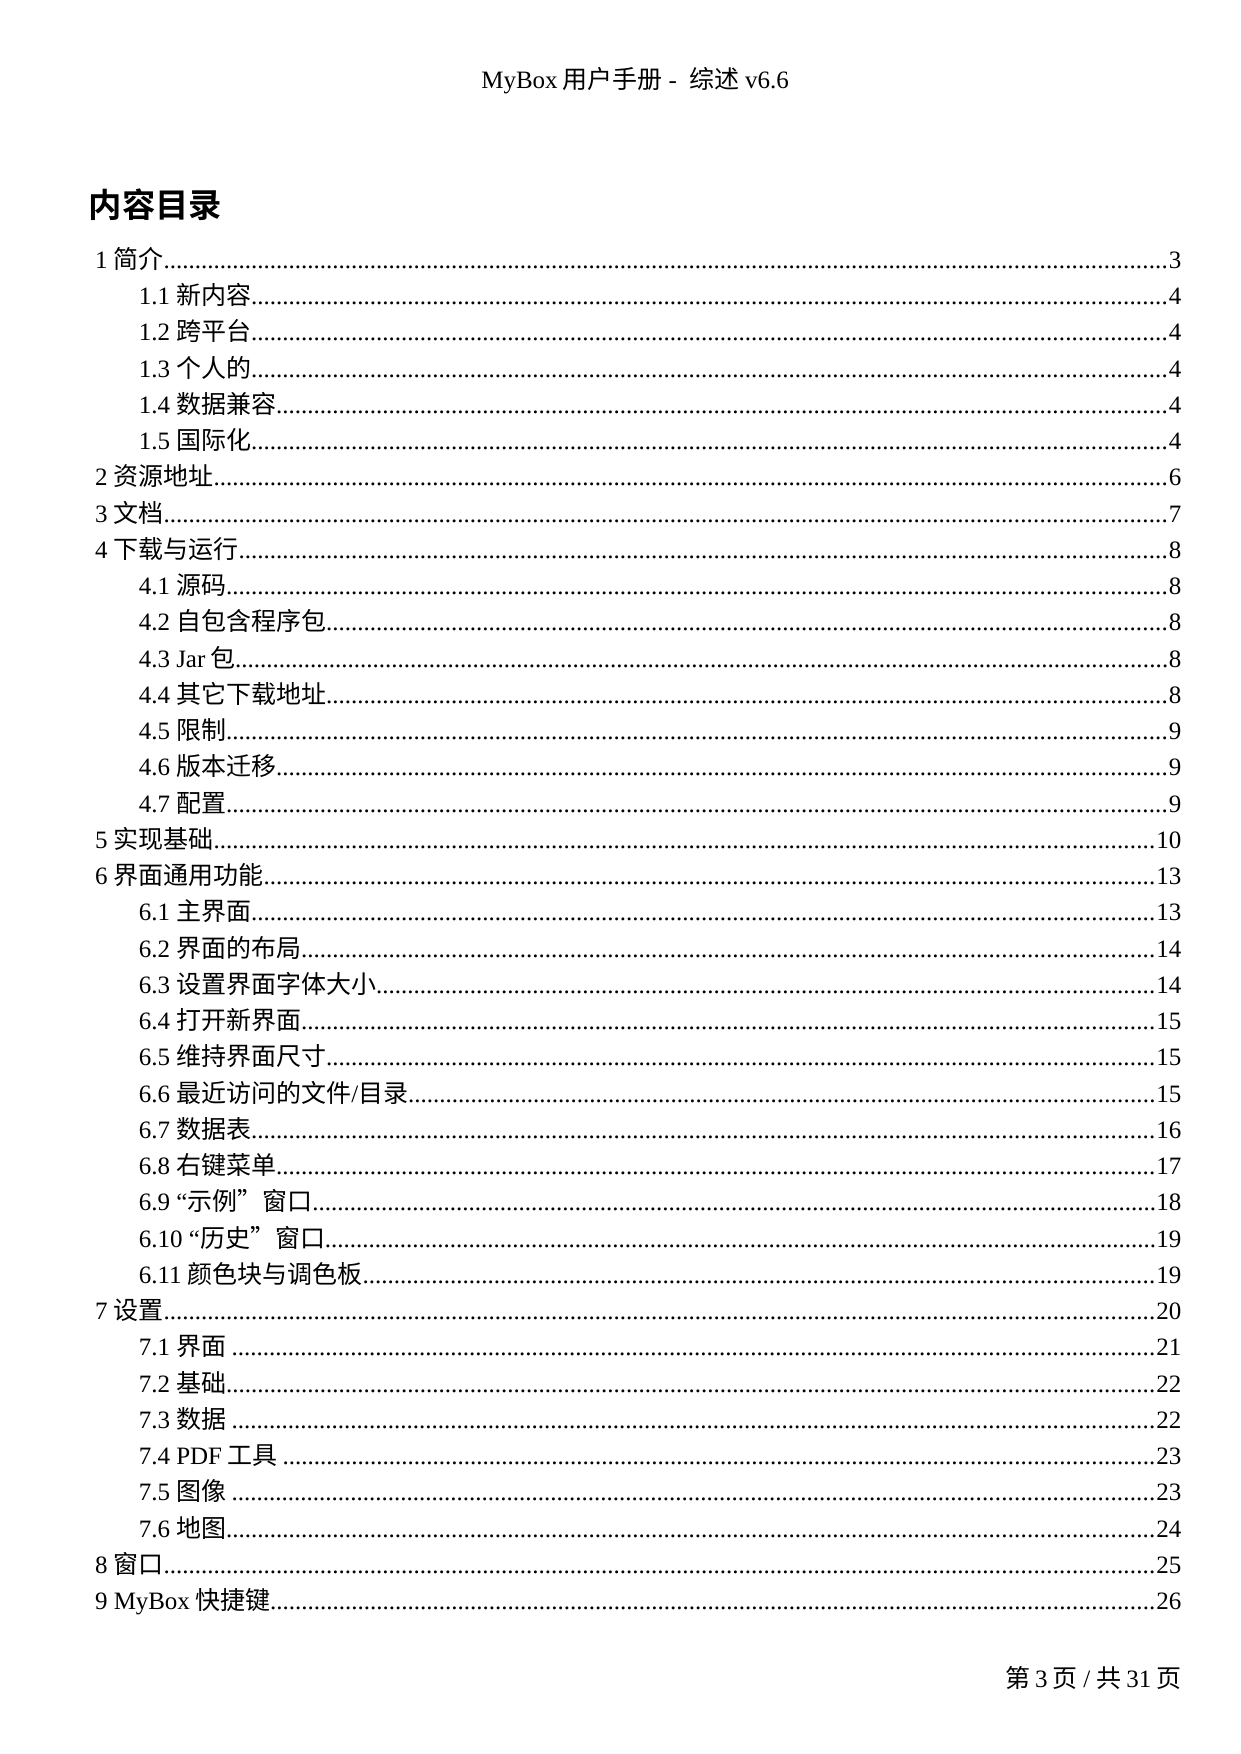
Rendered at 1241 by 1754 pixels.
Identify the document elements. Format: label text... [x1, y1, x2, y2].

text 4.7 配置 9 [132, 783, 1181, 819]
text 7 设置 20 [88, 1291, 1181, 1327]
text 6.11 颜色块与调色板 19 [132, 1254, 1181, 1291]
text 2 资源地址 6 [88, 457, 1181, 493]
text 6.3 设置界面字体大小 14 [132, 964, 1181, 1001]
text 4.4 其它下载地址 8 [132, 674, 1181, 711]
text 8 窗口 25 [88, 1544, 1181, 1581]
text 6.1 主界面 13 [132, 892, 1181, 928]
text 6.4 打开新界面 15 [132, 1001, 1181, 1037]
text 6.6 最近访问的文件/目录 15 [132, 1073, 1181, 1109]
subtitle 内容目录 [88, 178, 1181, 227]
text 9 MyBox快捷键 26 [88, 1581, 1181, 1617]
text 6.10 “历史”窗口 19 [132, 1218, 1181, 1254]
text 6.2 界面的布局 14 [132, 928, 1181, 964]
text 1 简介 3 [88, 239, 1181, 276]
text 3 文档 7 [88, 493, 1181, 529]
text 1.2 跨平台 4 [132, 312, 1181, 348]
text 6.8 右键菜单 17 [132, 1146, 1181, 1182]
text 7.3 数据 22 [132, 1399, 1181, 1436]
text 7.4 PDF工具 23 [132, 1436, 1181, 1472]
text 1.1 新内容 4 [132, 276, 1181, 312]
text 7.6 地图 24 [132, 1508, 1181, 1544]
text 1.4 数据兼容 4 [132, 384, 1181, 421]
text 4.3 Jar包 8 [132, 638, 1181, 674]
text 7.1 界面 21 [132, 1327, 1181, 1363]
text 4.5 限制 9 [132, 711, 1181, 747]
text 6.9 “示例”窗口 18 [132, 1182, 1181, 1218]
text 5 实现基础 10 [88, 819, 1181, 856]
text 6 界面通用功能 13 [88, 856, 1181, 892]
text 1.3 个人的 4 [132, 348, 1181, 384]
text 6.7 数据表 16 [132, 1109, 1181, 1146]
text 4.2 自包含程序包 8 [132, 602, 1181, 638]
text 7.5 图像 23 [132, 1472, 1181, 1508]
text 4.1 源码 8 [132, 566, 1181, 602]
text 4 下载与运行 8 [88, 529, 1181, 566]
text 4.6 版本迁移 9 [132, 747, 1181, 783]
text 6.5 维持界面尺寸 15 [132, 1037, 1181, 1073]
text 1.5 国际化 4 [132, 421, 1181, 457]
text 7.2 基础 22 [132, 1363, 1181, 1399]
